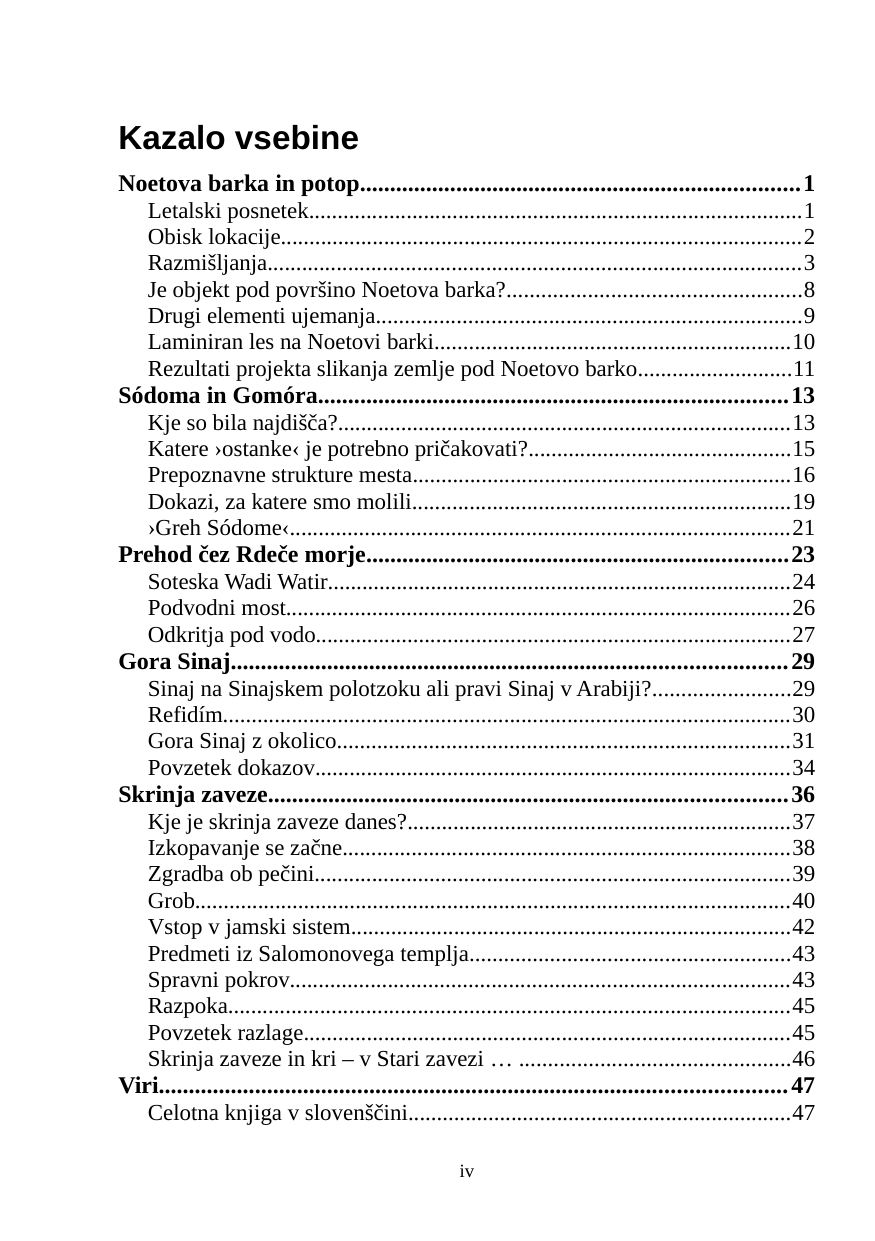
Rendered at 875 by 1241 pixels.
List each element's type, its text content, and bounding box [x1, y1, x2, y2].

subtitle Kazalo vsebine [118, 118, 815, 157]
text Gora Sinaj z okolico 31 [148, 727, 815, 754]
text Katere ›ostanke‹ je potrebno pričakovati? 15 [148, 435, 815, 461]
text Gora Sinaj 29 [118, 647, 815, 675]
text Razpoka 45 [148, 992, 815, 1019]
text Prehod čez Rdeče morje 23 [118, 541, 815, 568]
text Kje je skrinja zaveze danes? 37 [148, 808, 815, 834]
text Letalski posnetek 1 [148, 197, 815, 223]
text Kje so bila najdišča? 13 [148, 409, 815, 435]
text Podvodni most 26 [148, 594, 815, 621]
text Laminiran les na Noetovi barki 10 [148, 328, 815, 355]
text Odkritja pod vodo 27 [148, 621, 815, 647]
text Je objekt pod površino Noetova barka? 8 [148, 276, 815, 302]
text Viri 47 [118, 1071, 815, 1099]
text Povzetek dokazov 34 [148, 754, 815, 780]
text Noetova barka in potop 1 [118, 169, 815, 197]
text Povzetek razlage 45 [148, 1019, 815, 1045]
text Rezultati projekta slikanja zemlje pod Noetovo barko 11 [148, 355, 815, 381]
text Sódoma in Gomóra 13 [118, 381, 815, 409]
text Sinaj na Sinajskem polotzoku ali pravi Sinaj v Arabiji? 29 [148, 675, 815, 701]
text Skrinja zaveze in kri – v Stari zavezi … 46 [148, 1045, 815, 1071]
text Dokazi, za katere smo molili 19 [148, 488, 815, 514]
text ›Greh Sódome‹ 21 [148, 514, 815, 541]
text Zgradba ob pečini 39 [148, 861, 815, 887]
text Razmišljanja 3 [148, 249, 815, 276]
text Refidím 30 [148, 701, 815, 727]
text Celotna knjiga v slovenščini 47 [148, 1099, 815, 1125]
text Grob 40 [148, 887, 815, 913]
text Vstop v jamski sistem 42 [148, 913, 815, 939]
text Soteska Wadi Watir 24 [148, 568, 815, 594]
text Skrinja zaveze 36 [118, 780, 815, 808]
text Obisk lokacije 2 [148, 223, 815, 249]
text Drugi elementi ujemanja 9 [148, 302, 815, 328]
text Spravni pokrov 43 [148, 966, 815, 992]
text Izkopavanje se začne 38 [148, 834, 815, 861]
text Prepoznavne strukture mesta 16 [148, 461, 815, 488]
text Predmeti iz Salomonovega templja 43 [148, 939, 815, 966]
